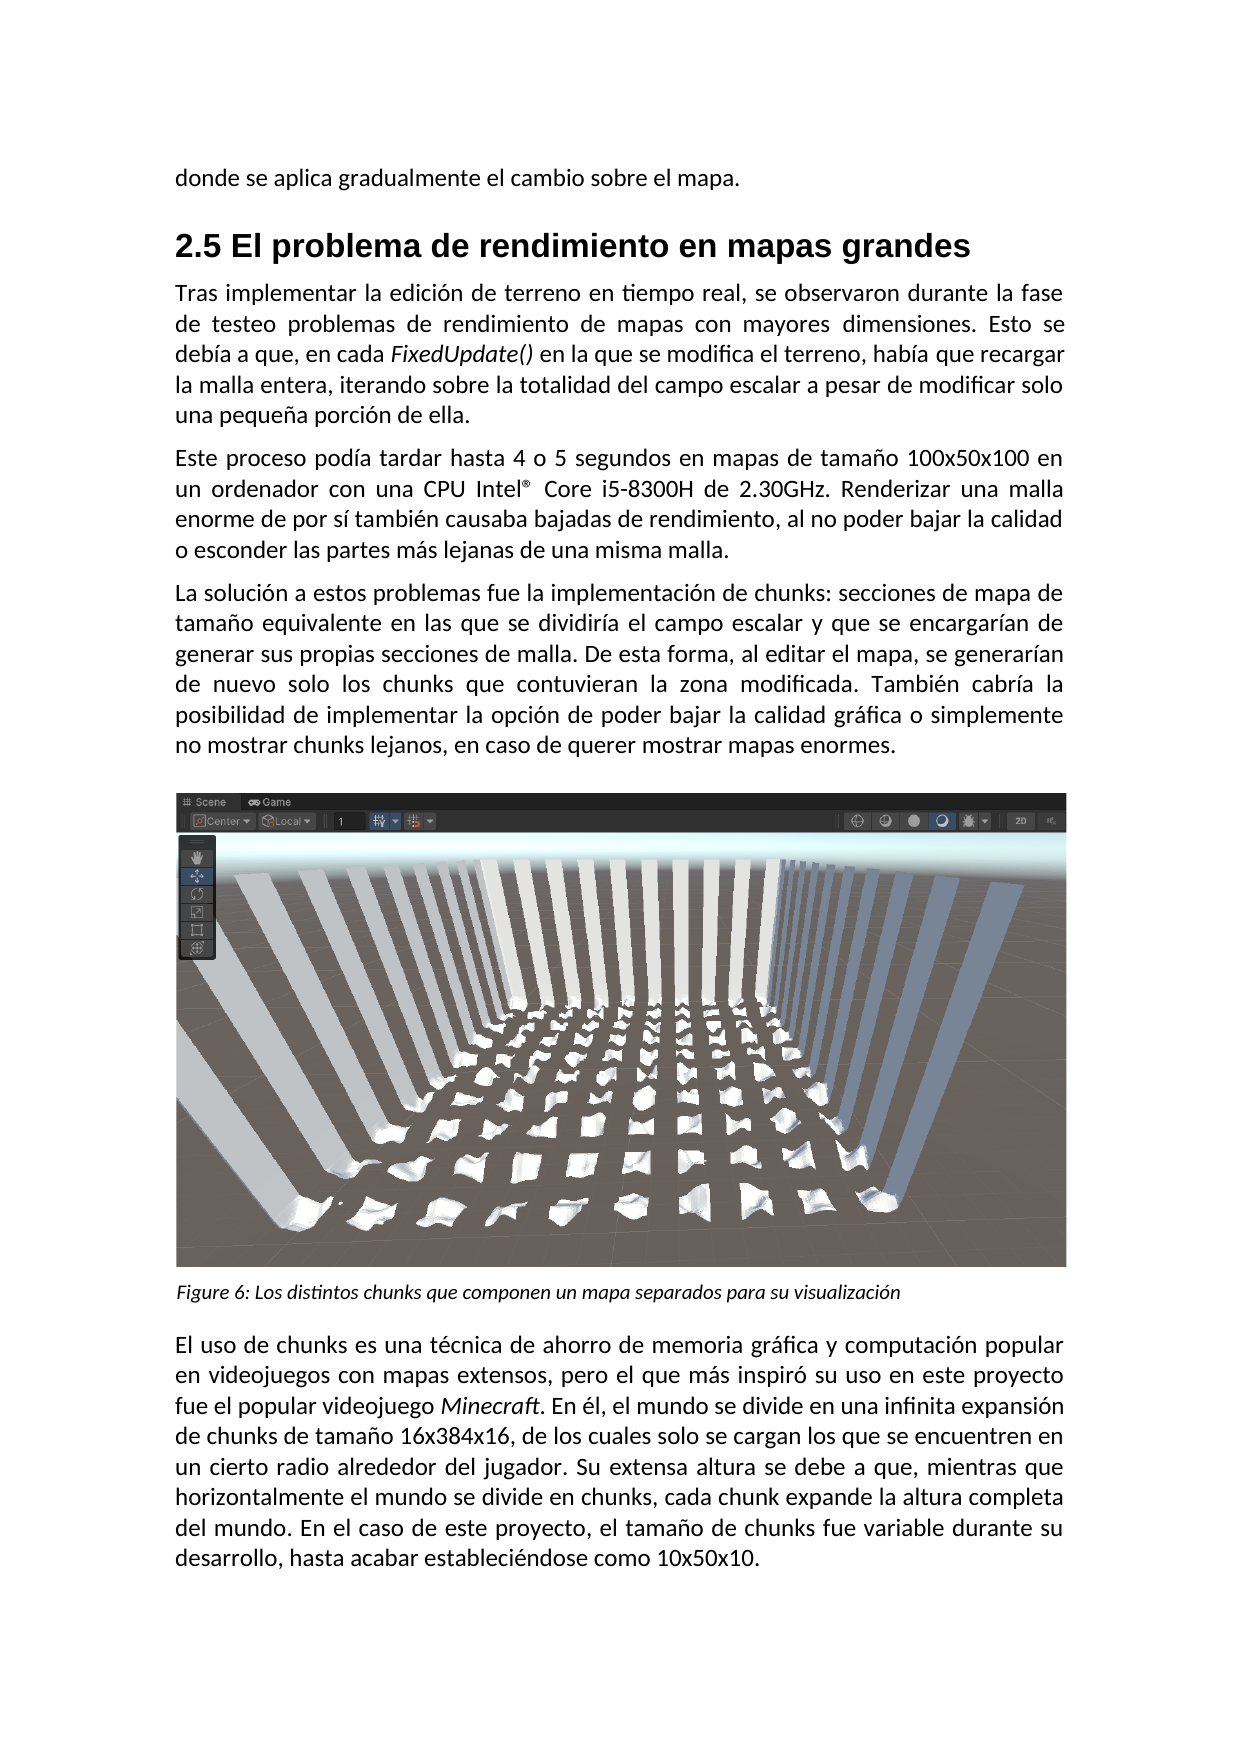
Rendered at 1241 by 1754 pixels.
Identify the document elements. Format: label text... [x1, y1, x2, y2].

text Tras implementar la edición de terreno en tiempo real, se observaron durante la fase de testeo problemas de rendimiento de mapas con mayores dimensiones. Esto se debía a que, en cada FixedUpdate() en la que se modifica el terreno, había que recargar la malla entera, iterando sobre la totalidad del campo escalar a pesar de modificar solo una pequeña porción de ella. [175, 277, 1065, 430]
text La solución a estos problemas fue la implementación de chunks: secciones de mapa de tamaño equivalente en las que se dividiría el campo escalar y que se encargarían de generar sus propias secciones de malla. De esta forma, al editar el mapa, se generarían de nuevo solo los chunks que contuvieran la zona modificada. También cabría la posibilidad de implementar la opción de poder bajar la calidad gráfica o simplemente no mostrar chunks lejanos, en caso de querer mostrar mapas enormes. [175, 577, 1065, 760]
picture [176, 793, 1067, 1267]
text donde se aplica gradualmente el cambio sobre el mapa. [175, 162, 1065, 193]
text Figure 6: Los distintos chunks que componen un mapa separados para su visualización [176, 1267, 1067, 1304]
text Este proceso podía tardar hasta 4 o 5 segundos en mapas de tamaño 100x50x100 en un ordenador con una CPU Intel® Core i5-8300H de 2.30GHz. Renderizar una malla enorme de por sí también causaba bajadas de rendimiento, al no poder bajar la calidad o esconder las partes más lejanas de una misma malla. [175, 442, 1065, 564]
text El uso de chunks es una técnica de ahorro de memoria gráfica y computación popular en videojuegos con mapas extensos, pero el que más inspiró su uso en este proyecto fue el popular videojuego Minecraft. En él, el mundo se divide en una infinita expansión de chunks de tamaño 16x384x16, de los cuales solo se cargan los que se encuentren en un cierto radio alrededor del jugador. Su extensa altura se debe a que, mientras que horizontalmente el mundo se divide en chunks, cada chunk expande la altura completa del mundo. En el caso de este proyecto, el tamaño de chunks fue variable durante su desarrollo, hasta acabar estableciéndose como 10x50x10. [175, 773, 1067, 1573]
subtitle El problema de rendimiento en mapas grandes [175, 226, 1065, 265]
